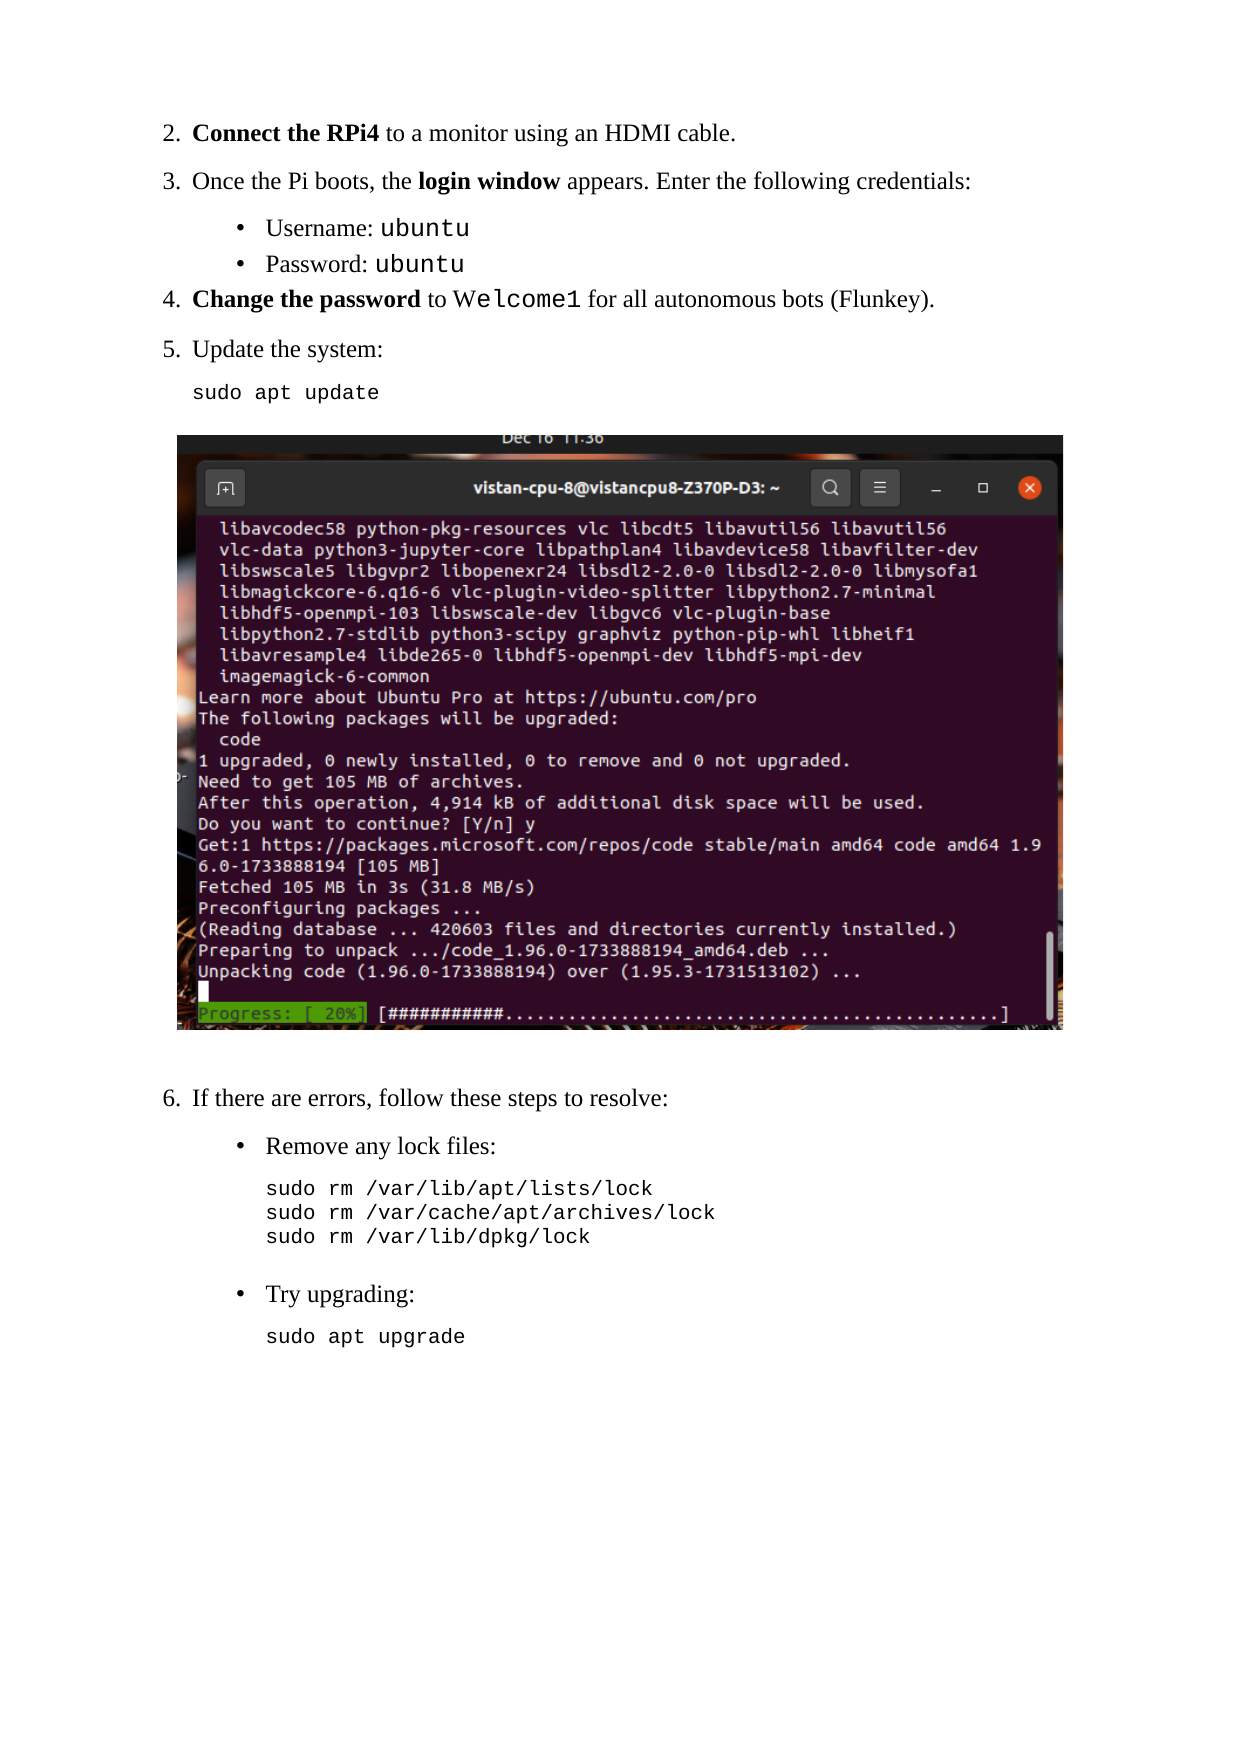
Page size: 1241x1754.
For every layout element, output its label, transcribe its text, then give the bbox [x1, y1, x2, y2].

list Change the password to Welcome1 for all autonomous bots (Flunkey). [162, 284, 1122, 315]
list sudo rm /var/lib/dpkg/lock [236, 1226, 1122, 1249]
list If there are errors, follow these steps to resolve: [162, 1083, 1122, 1112]
list sudo apt upgrade [236, 1326, 1122, 1350]
list Password: ubuntu [236, 249, 1122, 279]
list Update the system: [162, 334, 1122, 363]
list Username: ubuntu [236, 213, 1122, 244]
list Remove any lock files: [236, 1131, 1122, 1159]
list Try upgrading: [236, 1279, 1122, 1307]
picture [177, 435, 1064, 1030]
list Connect the RPi4 to a monitor using an HDMI cable. [162, 118, 1122, 147]
list sudo rm /var/lib/apt/lists/lock [236, 1178, 1122, 1202]
list sudo rm /var/cache/apt/archives/lock [236, 1202, 1122, 1226]
list Once the Pi boots, the login window appears. Enter the following credentials: [162, 166, 1122, 194]
list sudo apt update [162, 382, 1122, 405]
